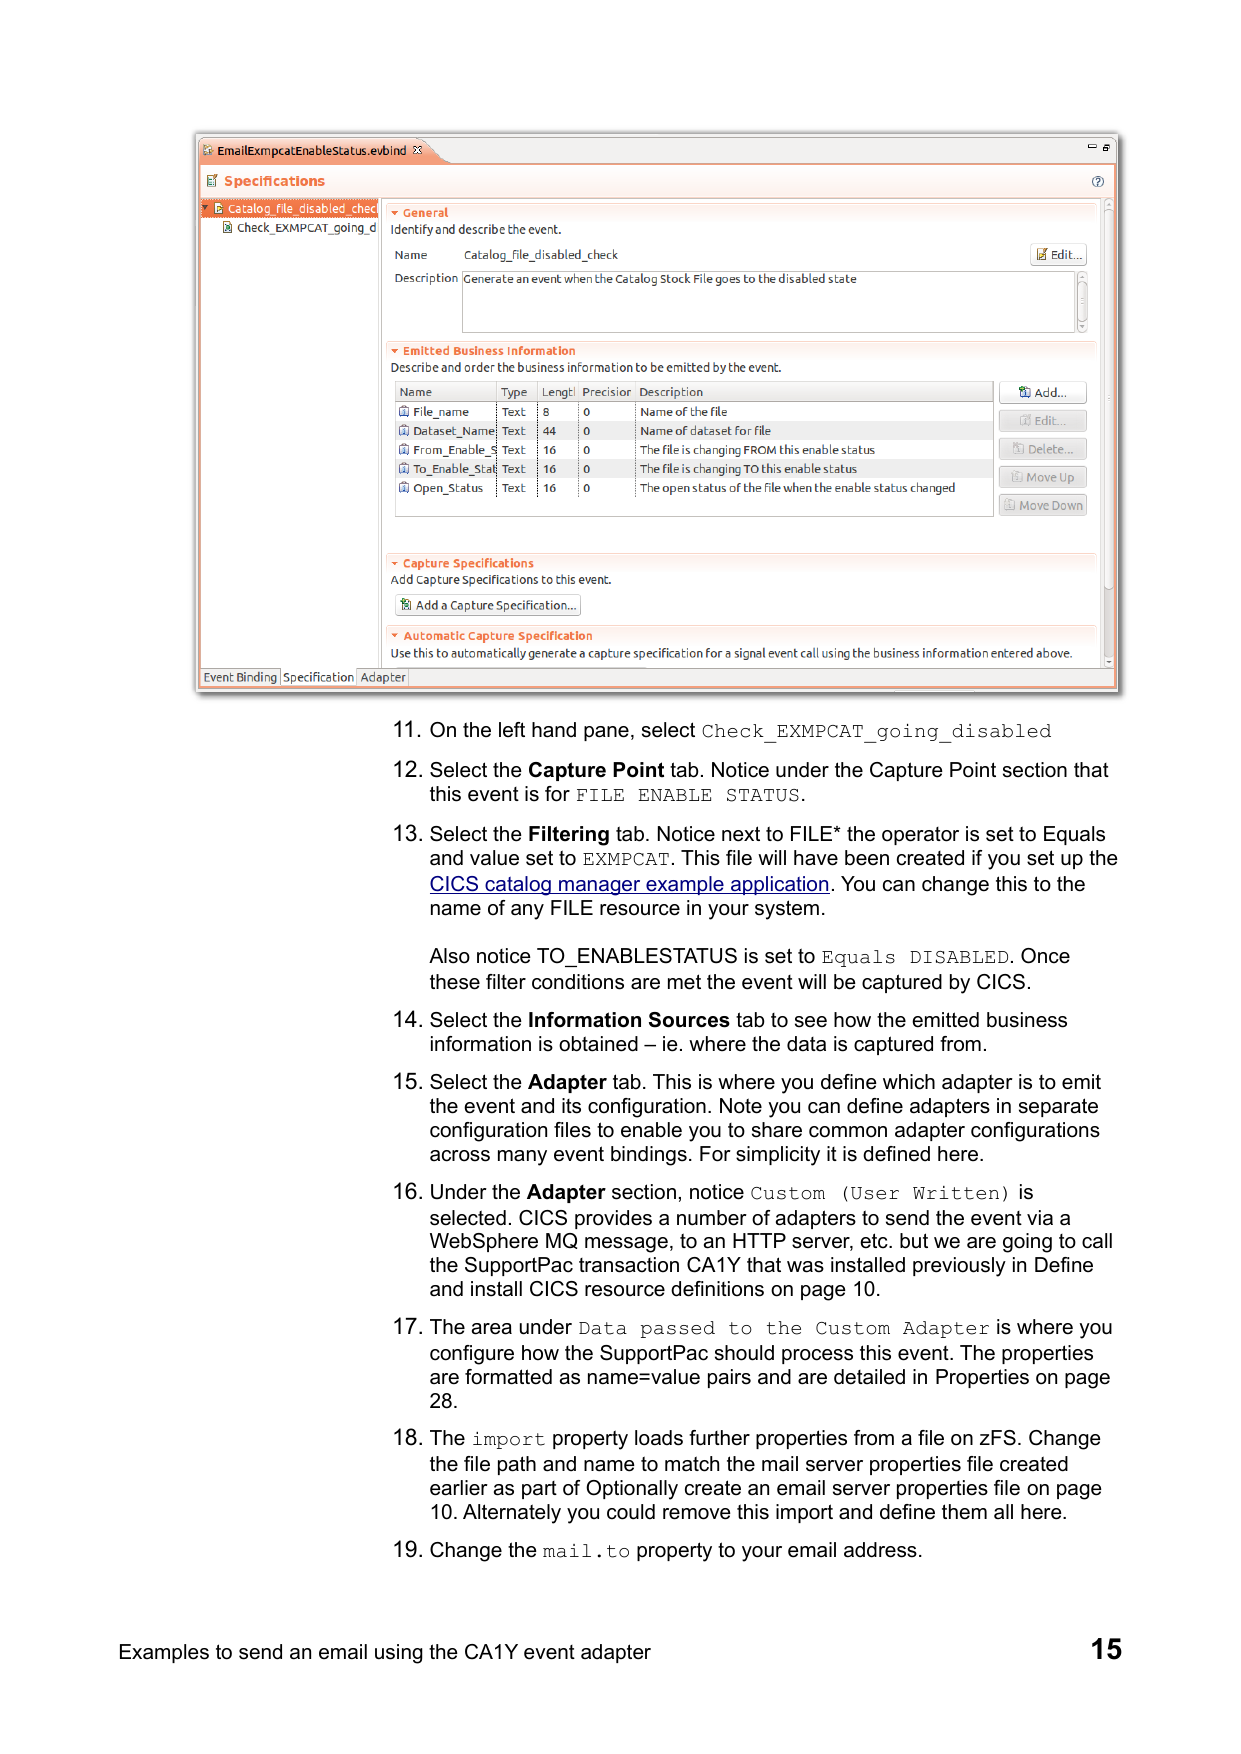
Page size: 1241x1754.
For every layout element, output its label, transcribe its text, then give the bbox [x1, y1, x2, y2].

list Select the Information Sources tab to see how the emitted business information is obtained – ie. where the data is captured from. [392, 1006, 1122, 1056]
list The import property loads further properties from a file on zFS. Change the file path and name to match the mail server properties file created earlier as part of Optionally create an email server properties file on page 10. Alternately you could remove this import and define them all here. [392, 1424, 1122, 1524]
list Under the Adapter section, notice Custom (User Written) is selected. CICS provides a number of adapters to send the event via a WebSphere MQ message, to an HTTP server, etc. but we are going to call the SupportPac transaction CA1Y that was installed previously in Define and install CICS resource definitions on page 10. [392, 1178, 1122, 1301]
list On the left hand pane, select Check_EXMPCAT_going_disabled [392, 705, 1122, 744]
list Select the Capture Point tab. Notice under the Capture Point section that this event is for FILE ENABLE STATUS. [392, 756, 1122, 808]
list Select the Adapter tab. This is where you define which adapter is to emit the event and its configuration. Note you can define adapters in separate configuration files to enable you to share common adapter configurations across many event bindings. For simplicity it is defined here. [392, 1068, 1122, 1166]
list Change the mail.to property to your email address. [392, 1536, 1122, 1563]
picture [187, 125, 1131, 705]
list [392, 118, 1122, 125]
list Select the Filtering tab. Notice next to FILE* the operator is set to Equals and value set to EXMPCAT. This file will have been created if you set up the CICS catalog manager example application. You can change this to the name of any FILE resource in your system. Also notice TO_ENABLESTATUS is set to Equals DISABLED. Once these filter conditions are met the event will be captured by CICS. [392, 820, 1122, 994]
list The area under Data passed to the Custom Adapter is where you configure how the SupportPac should process this event. The properties are formatted as name=value pairs and are detailed in Properties on page 28. [392, 1313, 1122, 1412]
